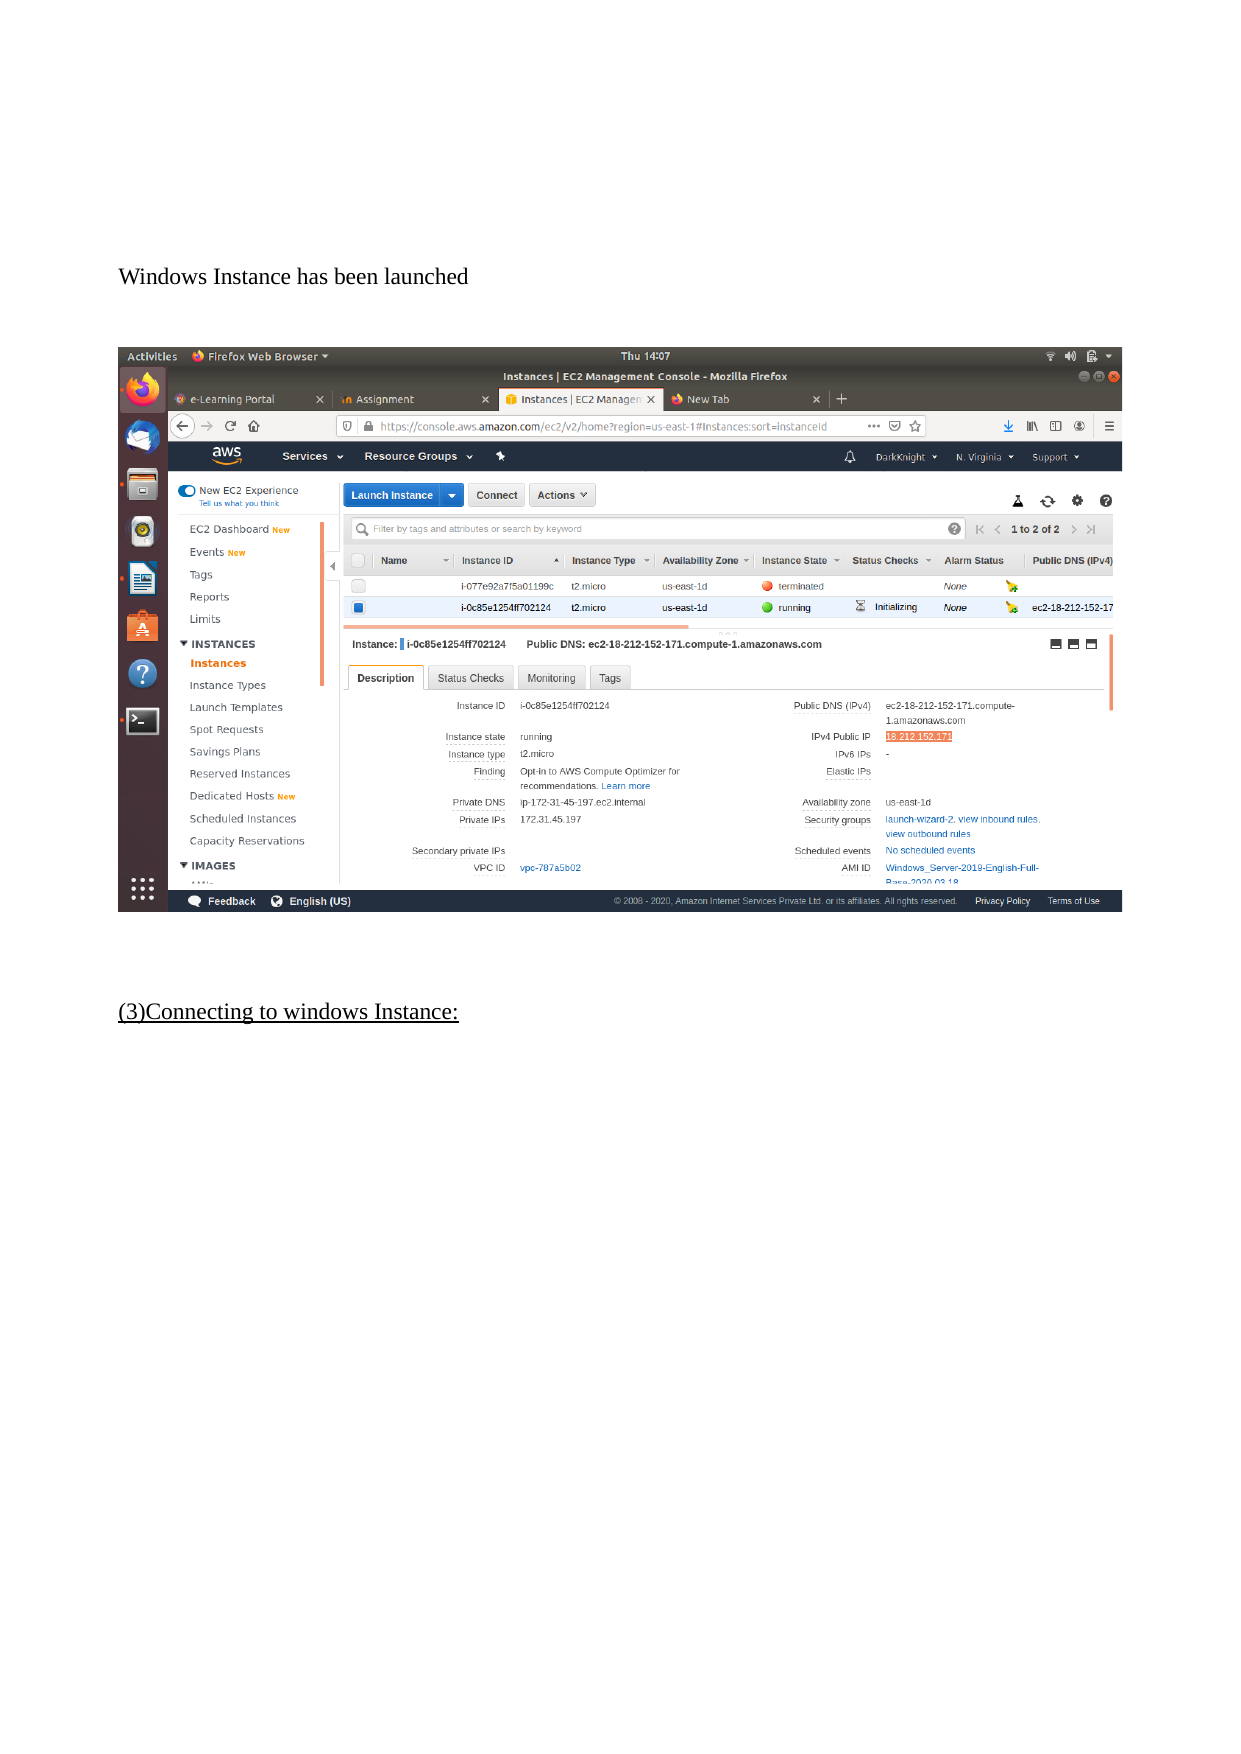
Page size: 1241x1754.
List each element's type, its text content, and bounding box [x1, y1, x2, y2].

text (3)Connecting to windows Instance: [118, 998, 1122, 1025]
text Windows Instance has been launched [118, 263, 1122, 289]
picture [118, 347, 1123, 912]
